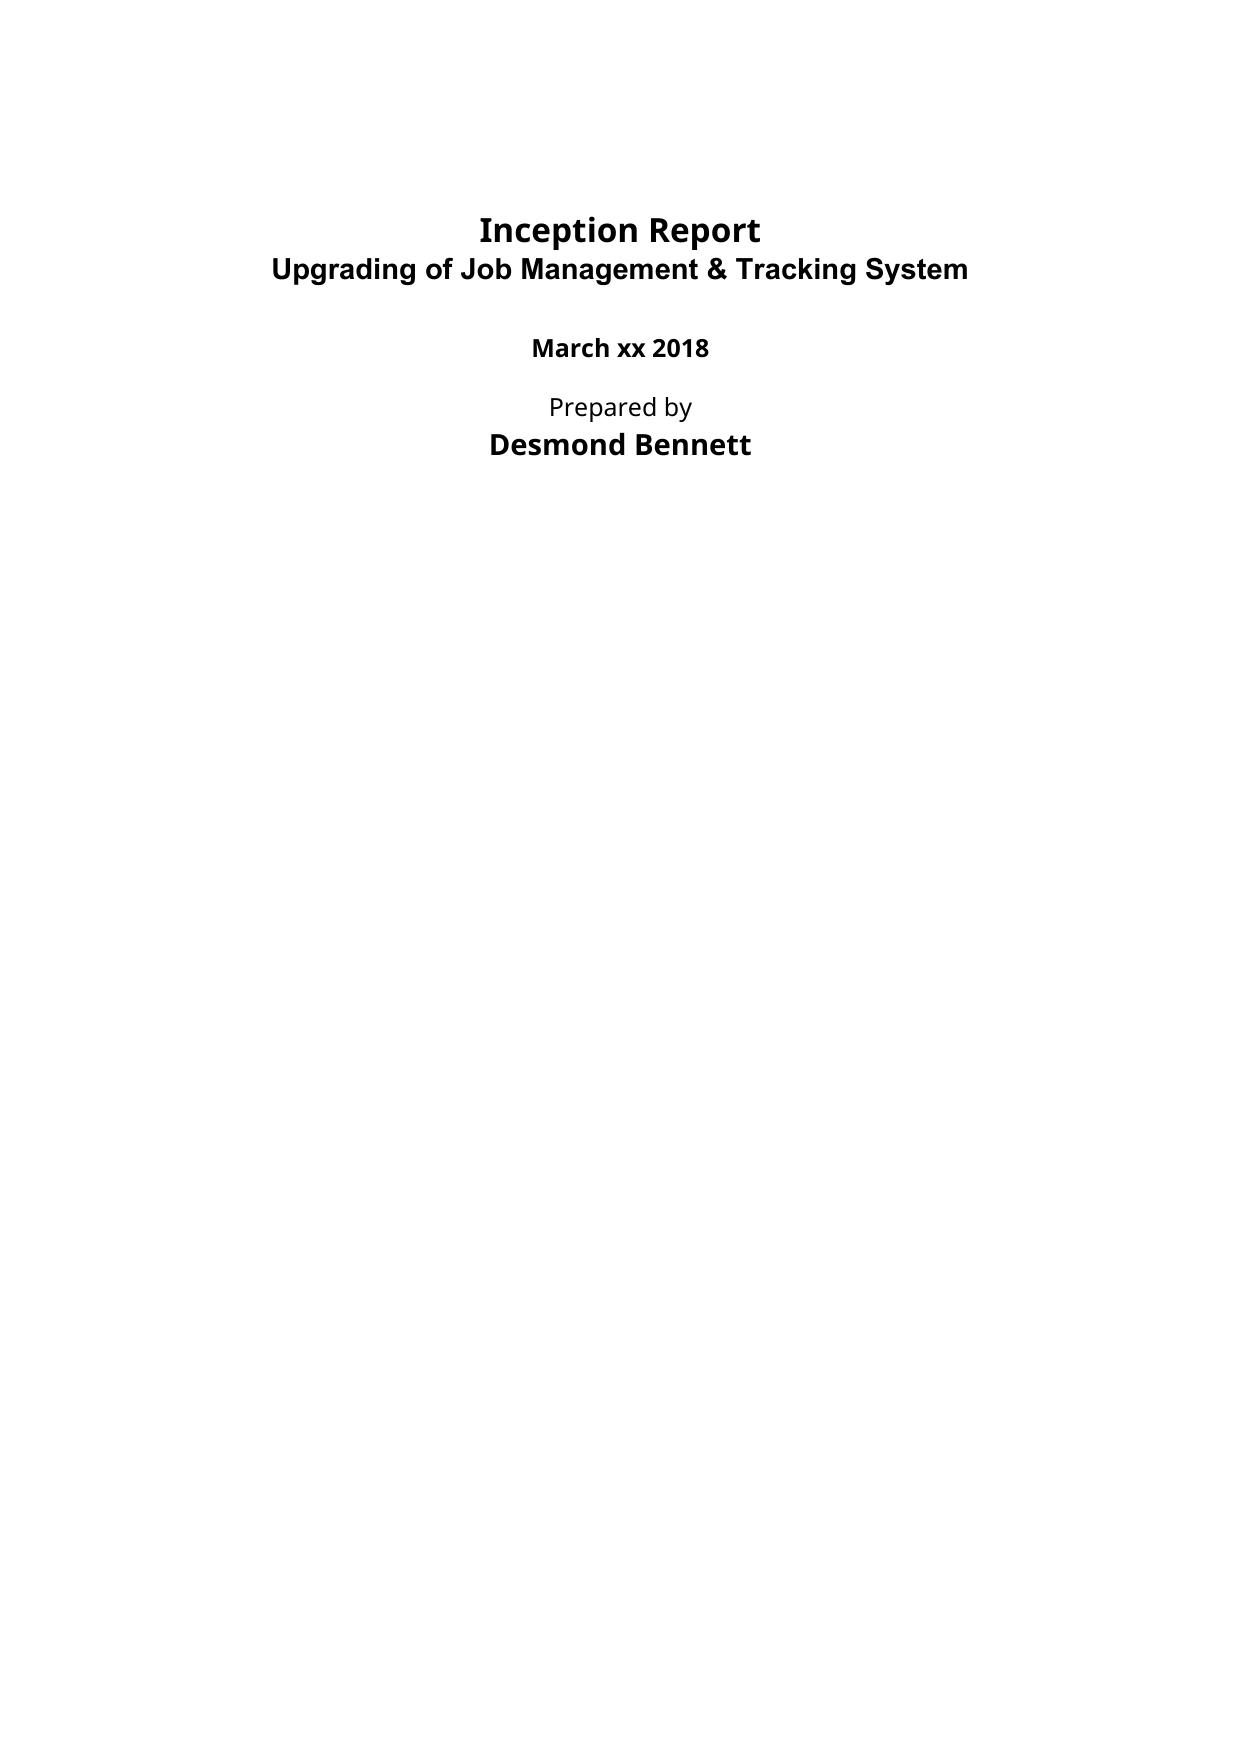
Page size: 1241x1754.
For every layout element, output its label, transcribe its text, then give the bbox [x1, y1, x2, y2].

text Upgrading of Job Management & Tracking System [148, 252, 1093, 286]
title Prepared by [148, 390, 1093, 424]
text Inception Report [148, 207, 1093, 252]
title March xx 2018 [148, 331, 1093, 365]
text Desmond Bennett [148, 424, 1093, 464]
